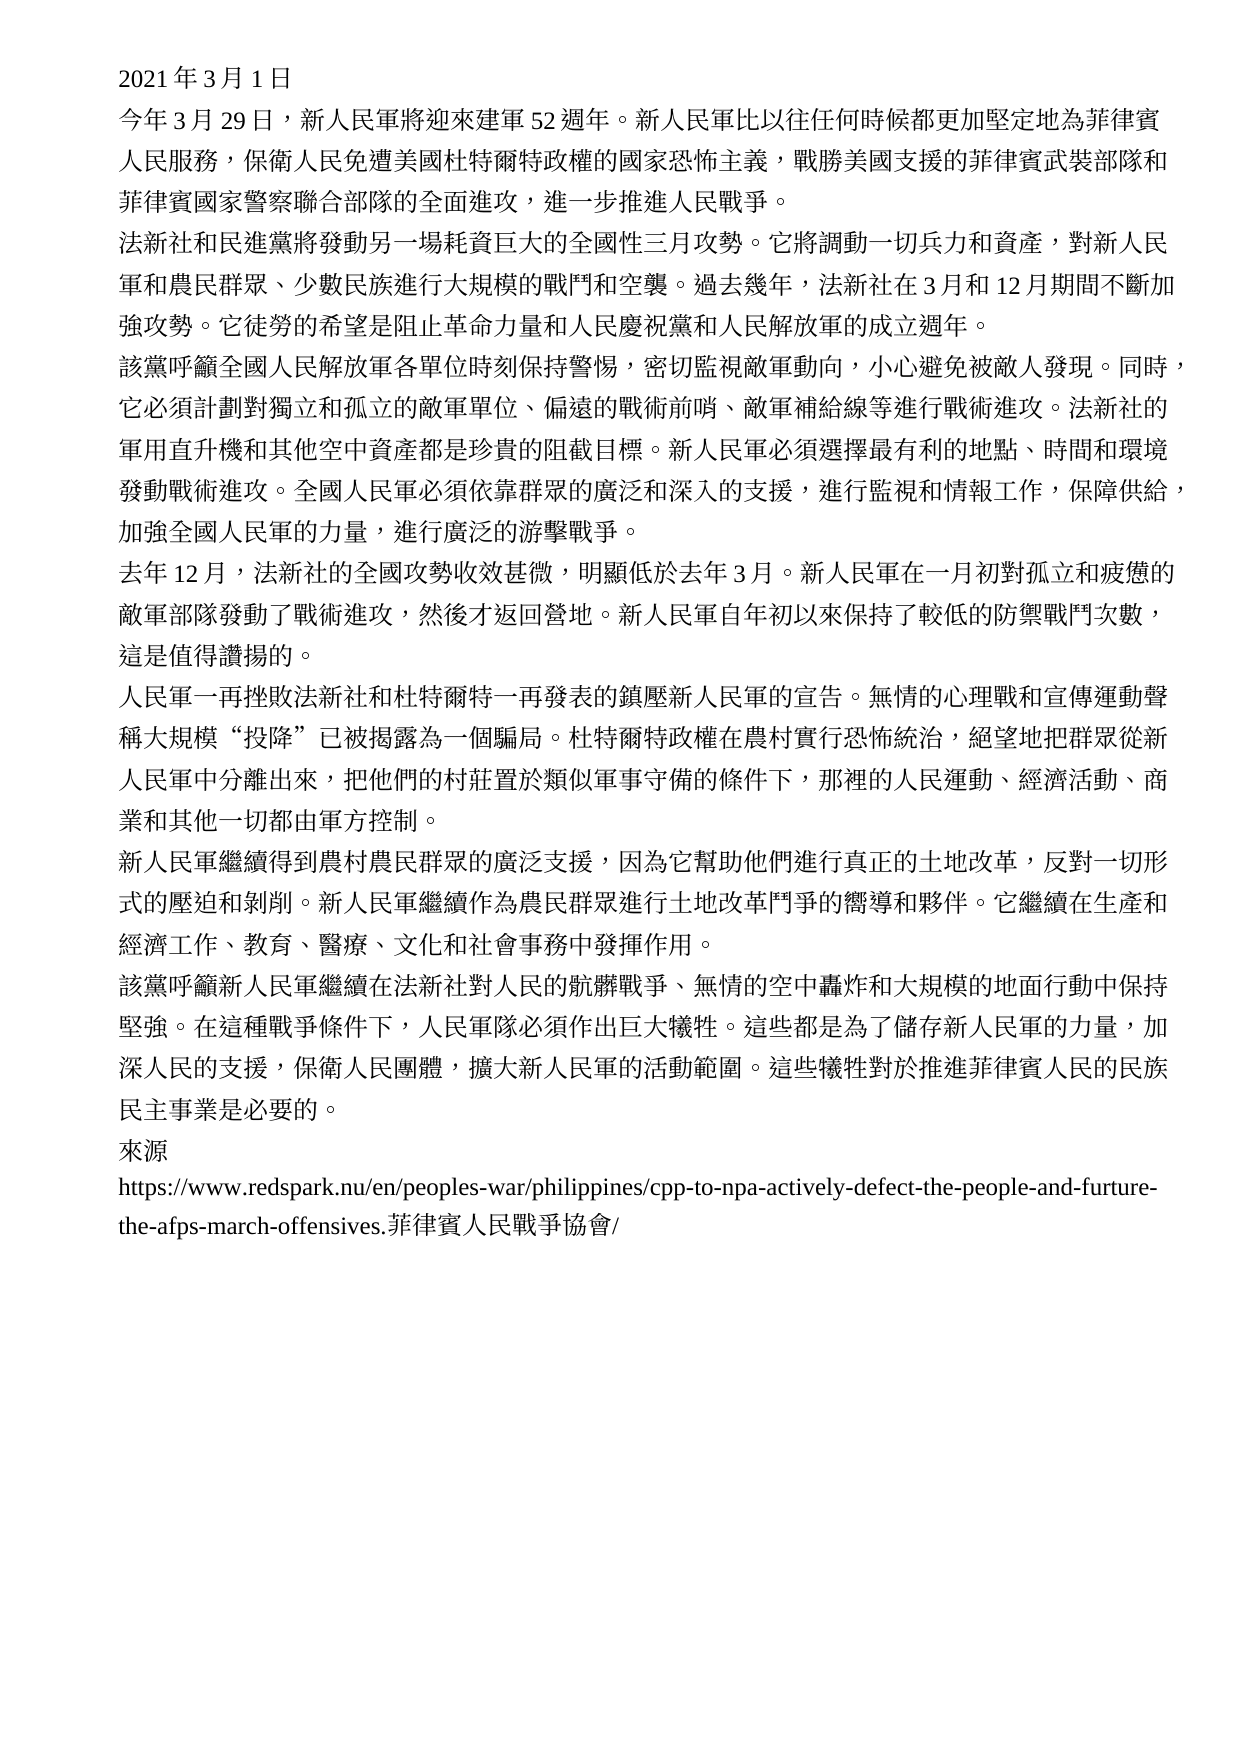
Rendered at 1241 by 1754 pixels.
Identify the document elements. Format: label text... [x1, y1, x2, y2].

text https://www.redspark.nu/wp-content/uploads/2021/03/ca-times.brightspotcdn-800x445.jpg 2021-03-01T15:28:23+00:00 艾倫華沙 [‘法新社’、‘菲律賓共產黨’、‘菲律賓共產黨’、‘菲律賓人民黨’、‘菲律賓人民黨新民主黨’、‘菲律賓人民黨新民主黨’、‘杜特爾特’、‘新人民軍’、‘菲律賓人民黨’、‘美國杜特爾特政權’] [“人民戰爭”，“菲律賓”] https://www.redspark.nu/en/peoples-war/philippines/cpp-to-npa-actively-defect-the-people-and-furture-the-afps-march-offensives.菲律賓人民戰爭協會/ 菲律賓共產黨資訊長Marco Valbuena 2021年3月1日 今年3月29日，新人民軍將迎來建軍52週年。新人民軍比以往任何時候都更加堅定地為菲律賓人民服務，保衛人民免遭美國杜特爾特政權的國家恐怖主義，戰勝美國支援的菲律賓武裝部隊和菲律賓國家警察聯合部隊的全面進攻，進一步推進人民戰爭。 法新社和民進黨將發動另一場耗資巨大的全國性三月攻勢。它將調動一切兵力和資產，對新人民軍和農民群眾、少數民族進行大規模的戰鬥和空襲。過去幾年，法新社在3月和12月期間不斷加強攻勢。它徒勞的希望是阻止革命力量和人民慶祝黨和人民解放軍的成立週年。 該黨呼籲全國人民解放軍各單位時刻保持警惕，密切監視敵軍動向，小心避免被敵人發現。同時，它必須計劃對獨立和孤立的敵軍單位、偏遠的戰術前哨、敵軍補給線等進行戰術進攻。法新社的軍用直升機和其他空中資產都是珍貴的阻截目標。新人民軍必須選擇最有利的地點、時間和環境發動戰術進攻。全國人民軍必須依靠群眾的廣泛和深入的支援，進行監視和情報工作，保障供給，加強全國人民軍的力量，進行廣泛的游擊戰爭。 去年12月，法新社的全國攻勢收效甚微，明顯低於去年3月。新人民軍在一月初對孤立和疲憊的敵軍部隊發動了戰術進攻，然後才返回營地。新人民軍自年初以來保持了較低的防禦戰鬥次數，這是值得讚揚的。 人民軍一再挫敗法新社和杜特爾特一再發表的鎮壓新人民軍的宣告。無情的心理戰和宣傳運動聲稱大規模“投降”已被揭露為一個騙局。杜特爾特政權在農村實行恐怖統治，絕望地把群眾從新人民軍中分離出來，把他們的村莊置於類似軍事守備的條件下，那裡的人民運動、經濟活動、商業和其他一切都由軍方控制。 新人民軍繼續得到農村農民群眾的廣泛支援，因為它幫助他們進行真正的土地改革，反對一切形式的壓迫和剝削。新人民軍繼續作為農民群眾進行土地改革鬥爭的嚮導和夥伴。它繼續在生產和經濟工作、教育、醫療、文化和社會事務中發揮作用。 該黨呼籲新人民軍繼續在法新社對人民的骯髒戰爭、無情的空中轟炸和大規模的地面行動中保持堅強。在這種戰爭條件下，人民軍隊必須作出巨大犧牲。這些都是為了儲存新人民軍的力量，加深人民的支援，保衛人民團體，擴大新人民軍的活動範圍。這些犧牲對於推進菲律賓人民的民族民主事業是必要的。 來源 https://www.redspark.nu/en/peoples-war/philippines/cpp-to-npa-actively-defect-the-people-and-furture-the-afps-march-offensives.菲律賓人民戰爭協會/ [118, 59, 1181, 1242]
